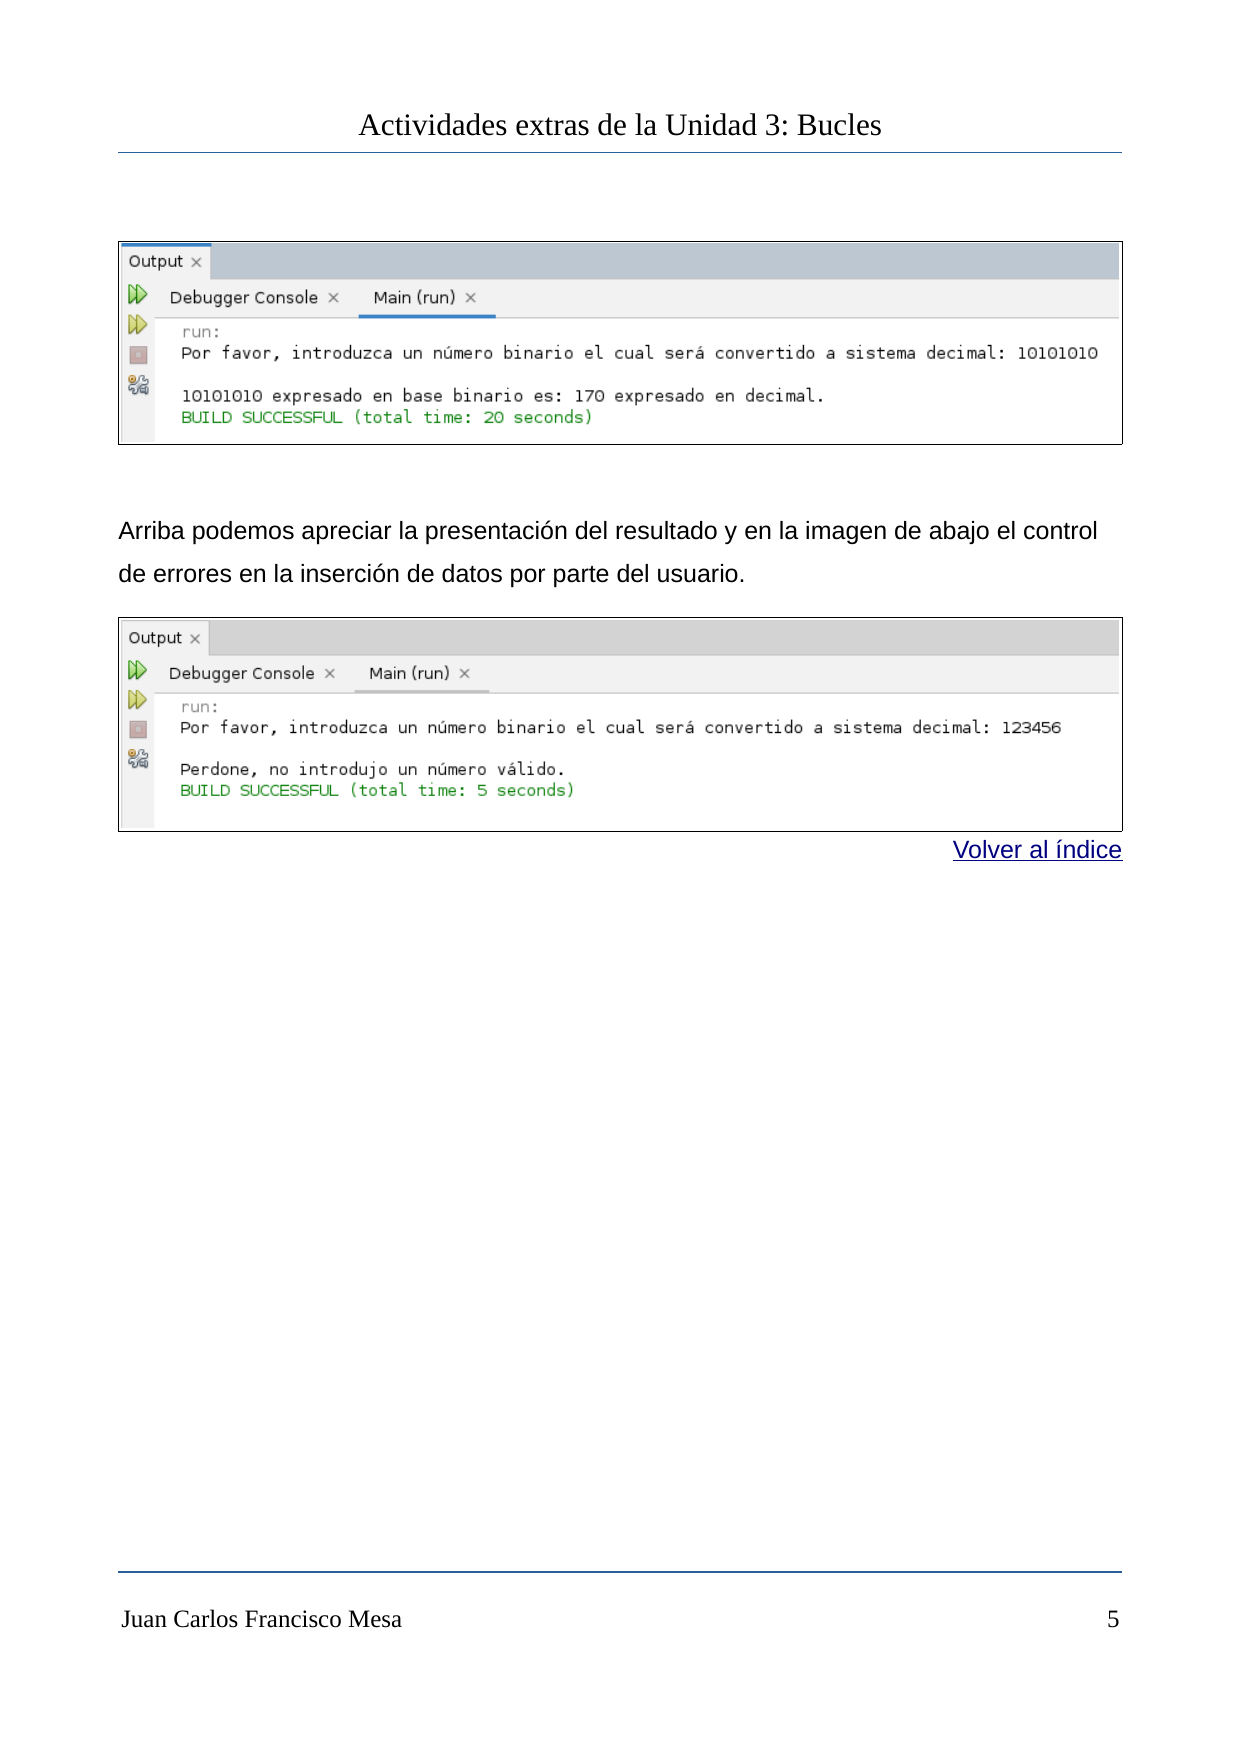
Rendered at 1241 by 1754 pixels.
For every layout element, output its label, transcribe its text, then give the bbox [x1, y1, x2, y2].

text Arriba podemos apreciar la presentación del resultado y en la imagen de abajo el control de errores en la inserción de datos por parte del usuario. [118, 516, 1122, 588]
picture [121, 243, 1119, 442]
text [119, 618, 1122, 831]
picture [121, 620, 1119, 828]
text Volver al índice [118, 832, 1122, 864]
